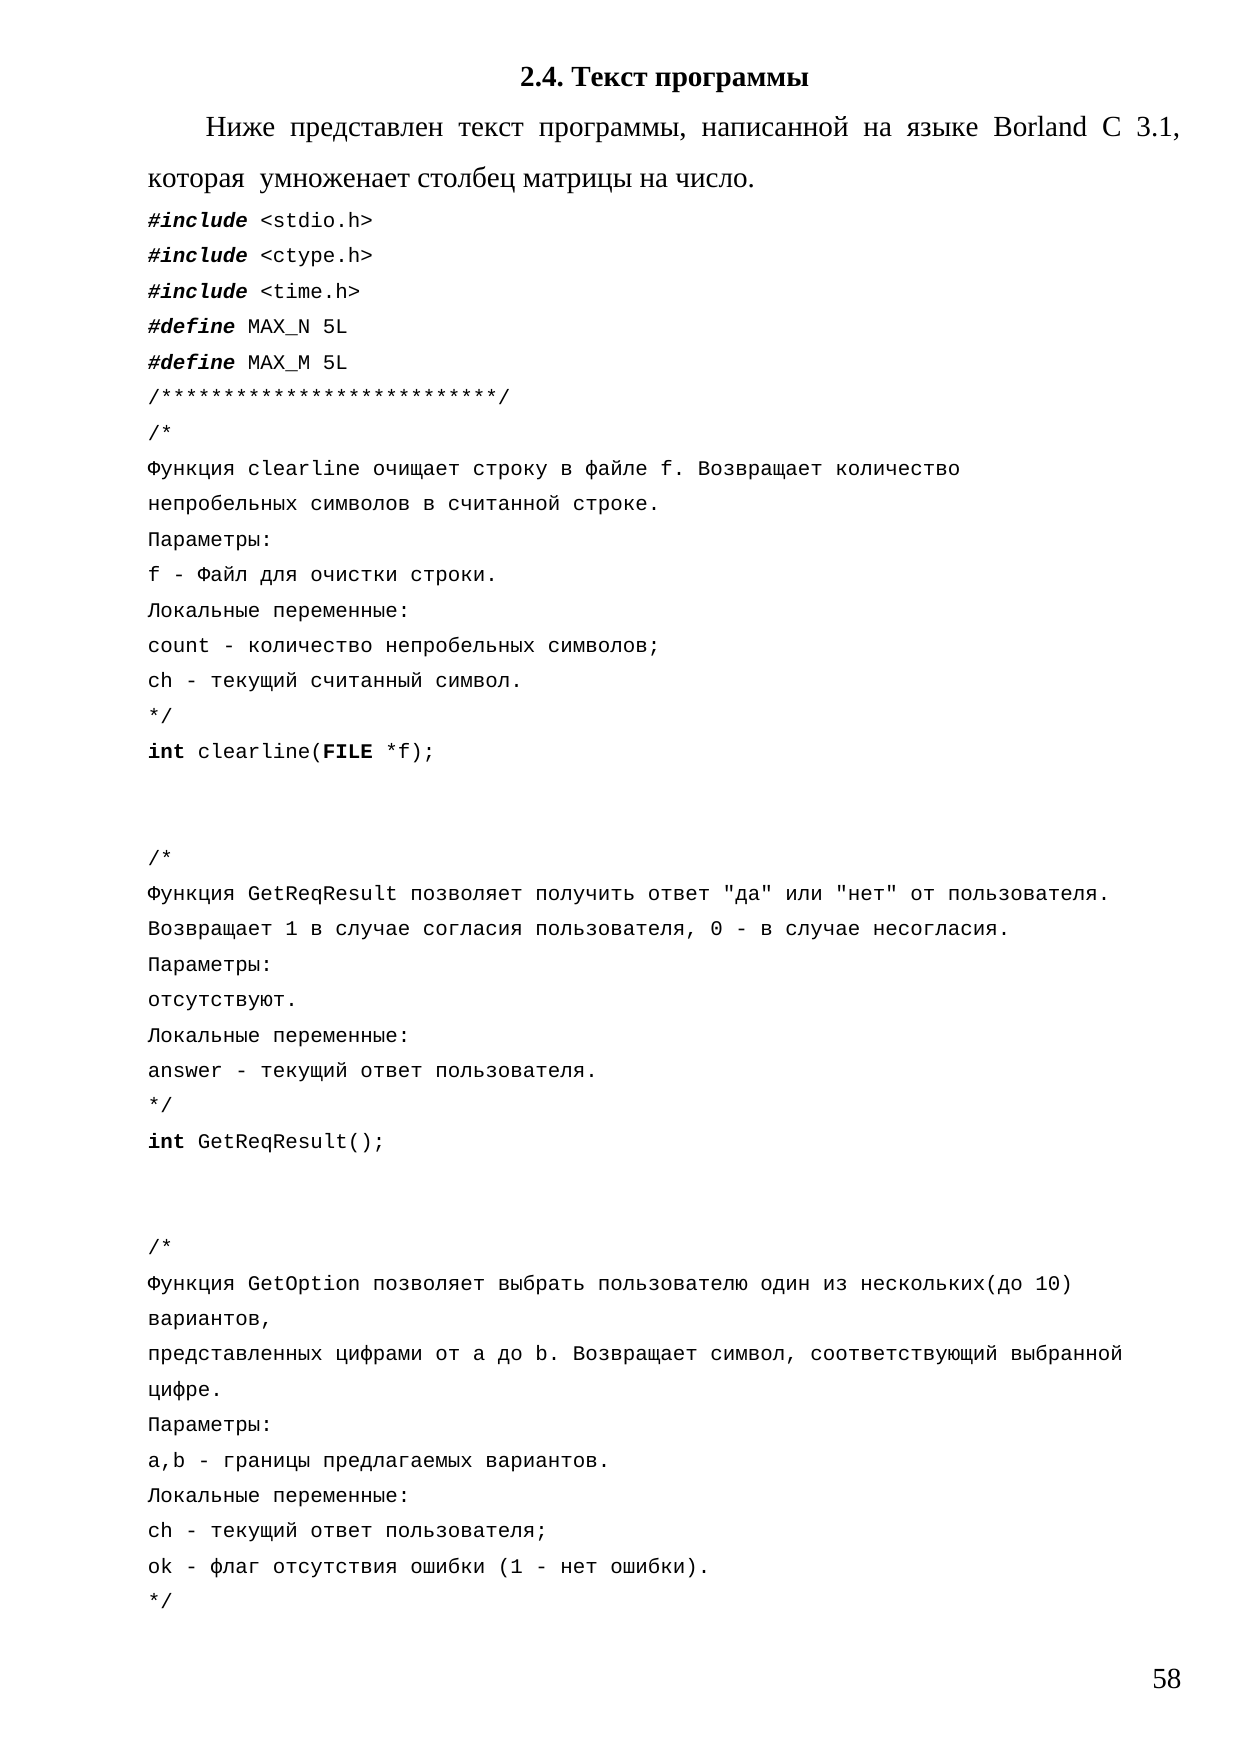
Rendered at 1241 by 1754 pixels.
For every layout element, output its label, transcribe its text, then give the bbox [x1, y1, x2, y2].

text Локальные переменные: [148, 1485, 1181, 1509]
text f - Файл для очистки строки. [148, 564, 1181, 588]
text Ниже представлен текст программы, написанной на языке Borland C 3.1, которая умноженает столбец матрицы на число. [148, 109, 1181, 193]
text Параметры: [148, 529, 1181, 552]
text /* [148, 847, 1181, 871]
text ch - текущий считанный символ. [148, 670, 1181, 694]
subtitle 2.4. Текст программы [207, 59, 1122, 93]
text непробельных символов в считанной строке. [148, 493, 1181, 517]
text #include <stdio.h> [148, 210, 1181, 234]
text Функция GetReqResult позволяет получить ответ "да" или "нет" от пользователя. [148, 883, 1181, 907]
text ok - флаг отсутствия ошибки (1 - нет ошибки). [148, 1556, 1181, 1579]
text */ [148, 1095, 1181, 1119]
text ch - текущий ответ пользователя; [148, 1520, 1181, 1544]
text Функция GetOption позволяет выбрать пользователю один из нескольких(до 10) вариантов, [148, 1272, 1181, 1332]
text #include <time.h> [148, 281, 1181, 304]
text /* [148, 422, 1181, 446]
text #define MAX_M 5L [148, 352, 1181, 375]
text */ [148, 706, 1181, 729]
text */ [148, 1591, 1181, 1615]
text int clearline(FILE *f); [148, 741, 1181, 765]
text Параметры: [148, 954, 1181, 977]
text /***************************/ [148, 387, 1181, 411]
text #define MAX_N 5L [148, 316, 1181, 340]
text #include <ctype.h> [148, 245, 1181, 269]
text Параметры: [148, 1414, 1181, 1438]
text count - количество непробельных символов; [148, 635, 1181, 659]
text отсутствуют. [148, 989, 1181, 1013]
text answer - текущий ответ пользователя. [148, 1060, 1181, 1084]
text Локальные переменные: [148, 1024, 1181, 1048]
text int GetReqResult(); [148, 1131, 1181, 1154]
text /* [148, 1237, 1181, 1261]
text представленных цифрами от a до b. Возвращает символ, соответствующий выбранной цифре. [148, 1343, 1181, 1402]
text Функция clearline очищает строку в файле f. Возвращает количество [148, 458, 1181, 482]
text Локальные переменные: [148, 599, 1181, 623]
text a,b - границы предлагаемых вариантов. [148, 1449, 1181, 1473]
text Возвращает 1 в случае согласия пользователя, 0 - в случае несогласия. [148, 918, 1181, 942]
